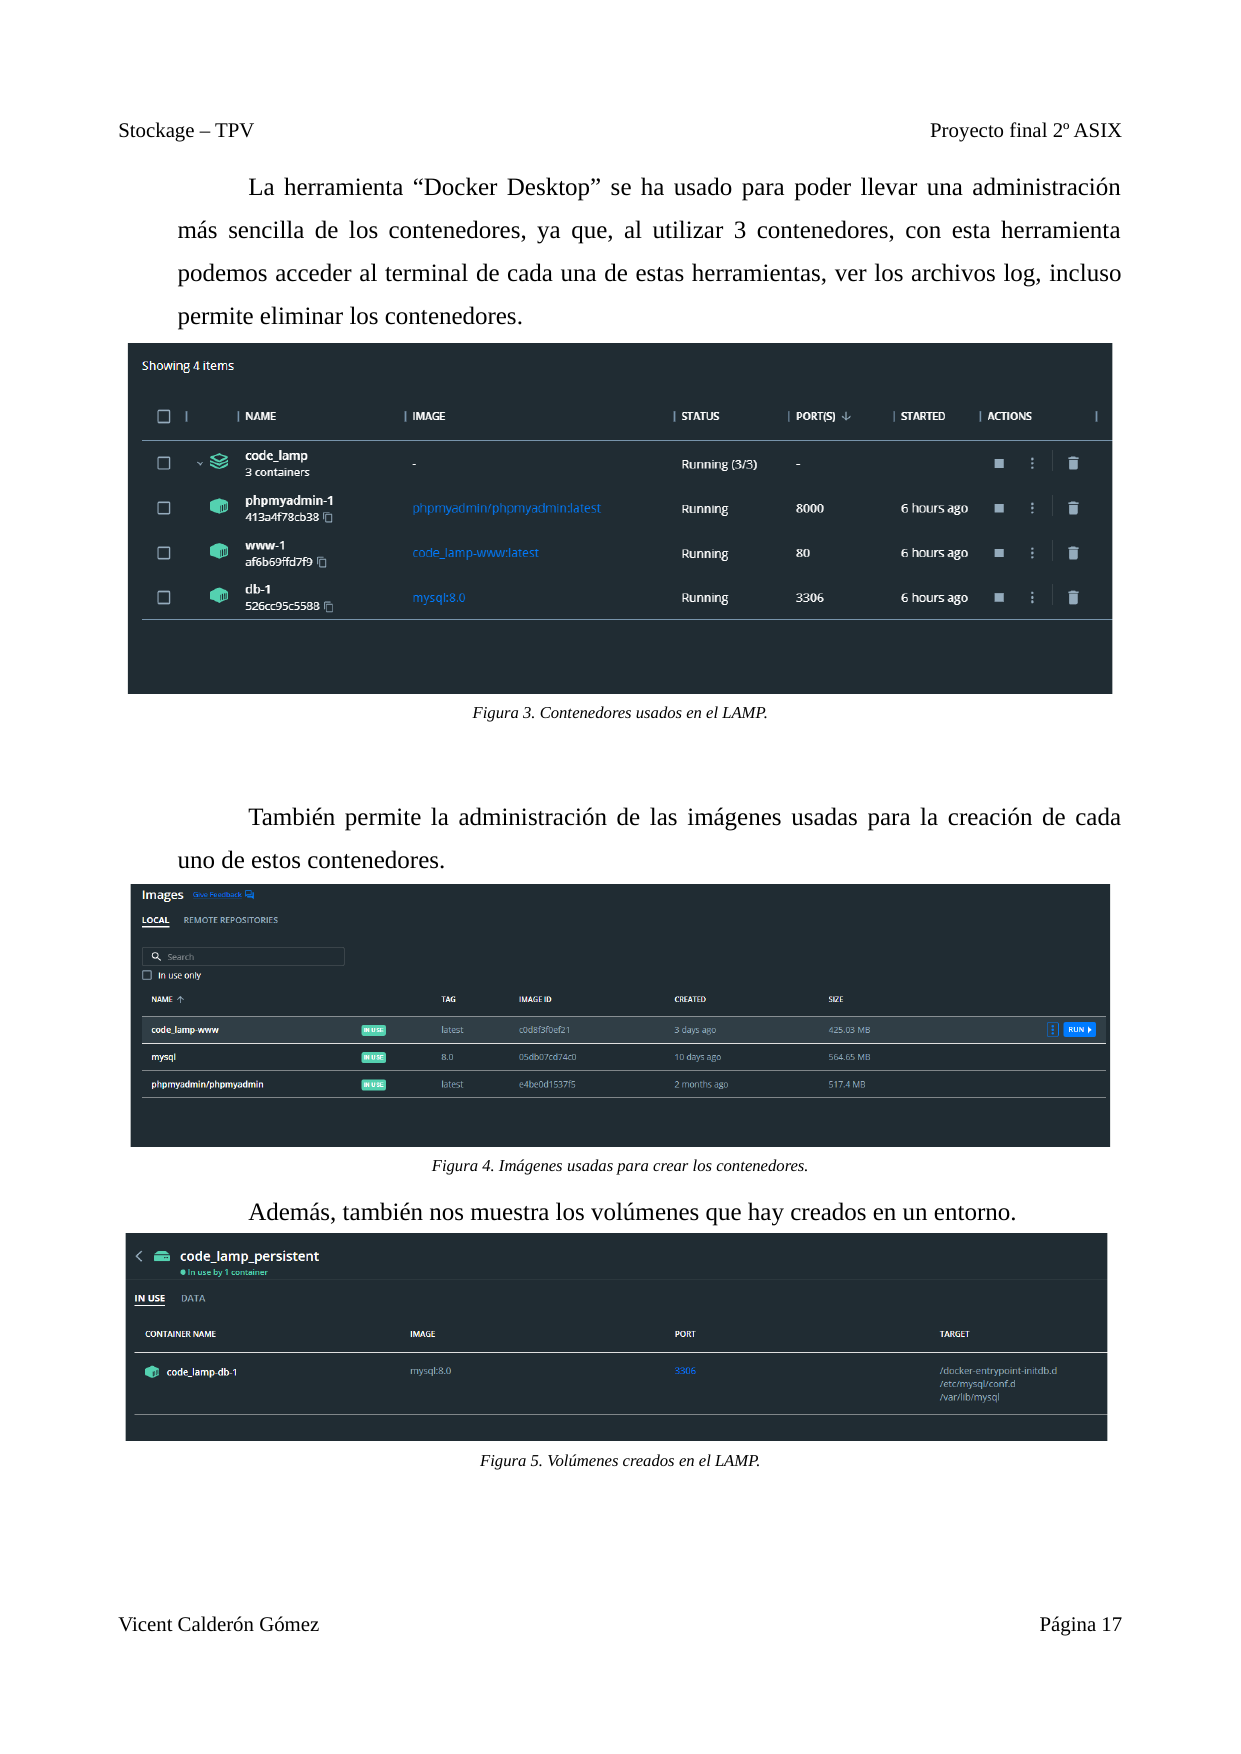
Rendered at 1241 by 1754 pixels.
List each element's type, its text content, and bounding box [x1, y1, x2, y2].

text Figura 5. Volúmenes creados en el LAMP. [118, 1268, 1122, 1469]
picture [127, 343, 1113, 694]
text Además, también nos muestra los volúmenes que hay creados en un entorno. [177, 1197, 1122, 1226]
text También permite la administración de las imágenes usadas para la creación de cada uno de estos contenedores. [177, 802, 1122, 874]
picture [125, 1233, 1108, 1441]
text La herramienta “Docker Desktop” se ha usado para poder llevar una administración más sencilla de los contenedores, ya que, al utilizar 3 contenedores, con esta herramienta podemos acceder al terminal de cada una de estas herramientas, ver los archivos log, incluso permite eliminar los contenedores. [177, 172, 1122, 330]
text Figura 4. Imágenes usadas para crear los contenedores. [118, 915, 1122, 1175]
text Figura 3. Contenedores usados en el LAMP. [118, 371, 1122, 722]
picture [130, 884, 1111, 1147]
